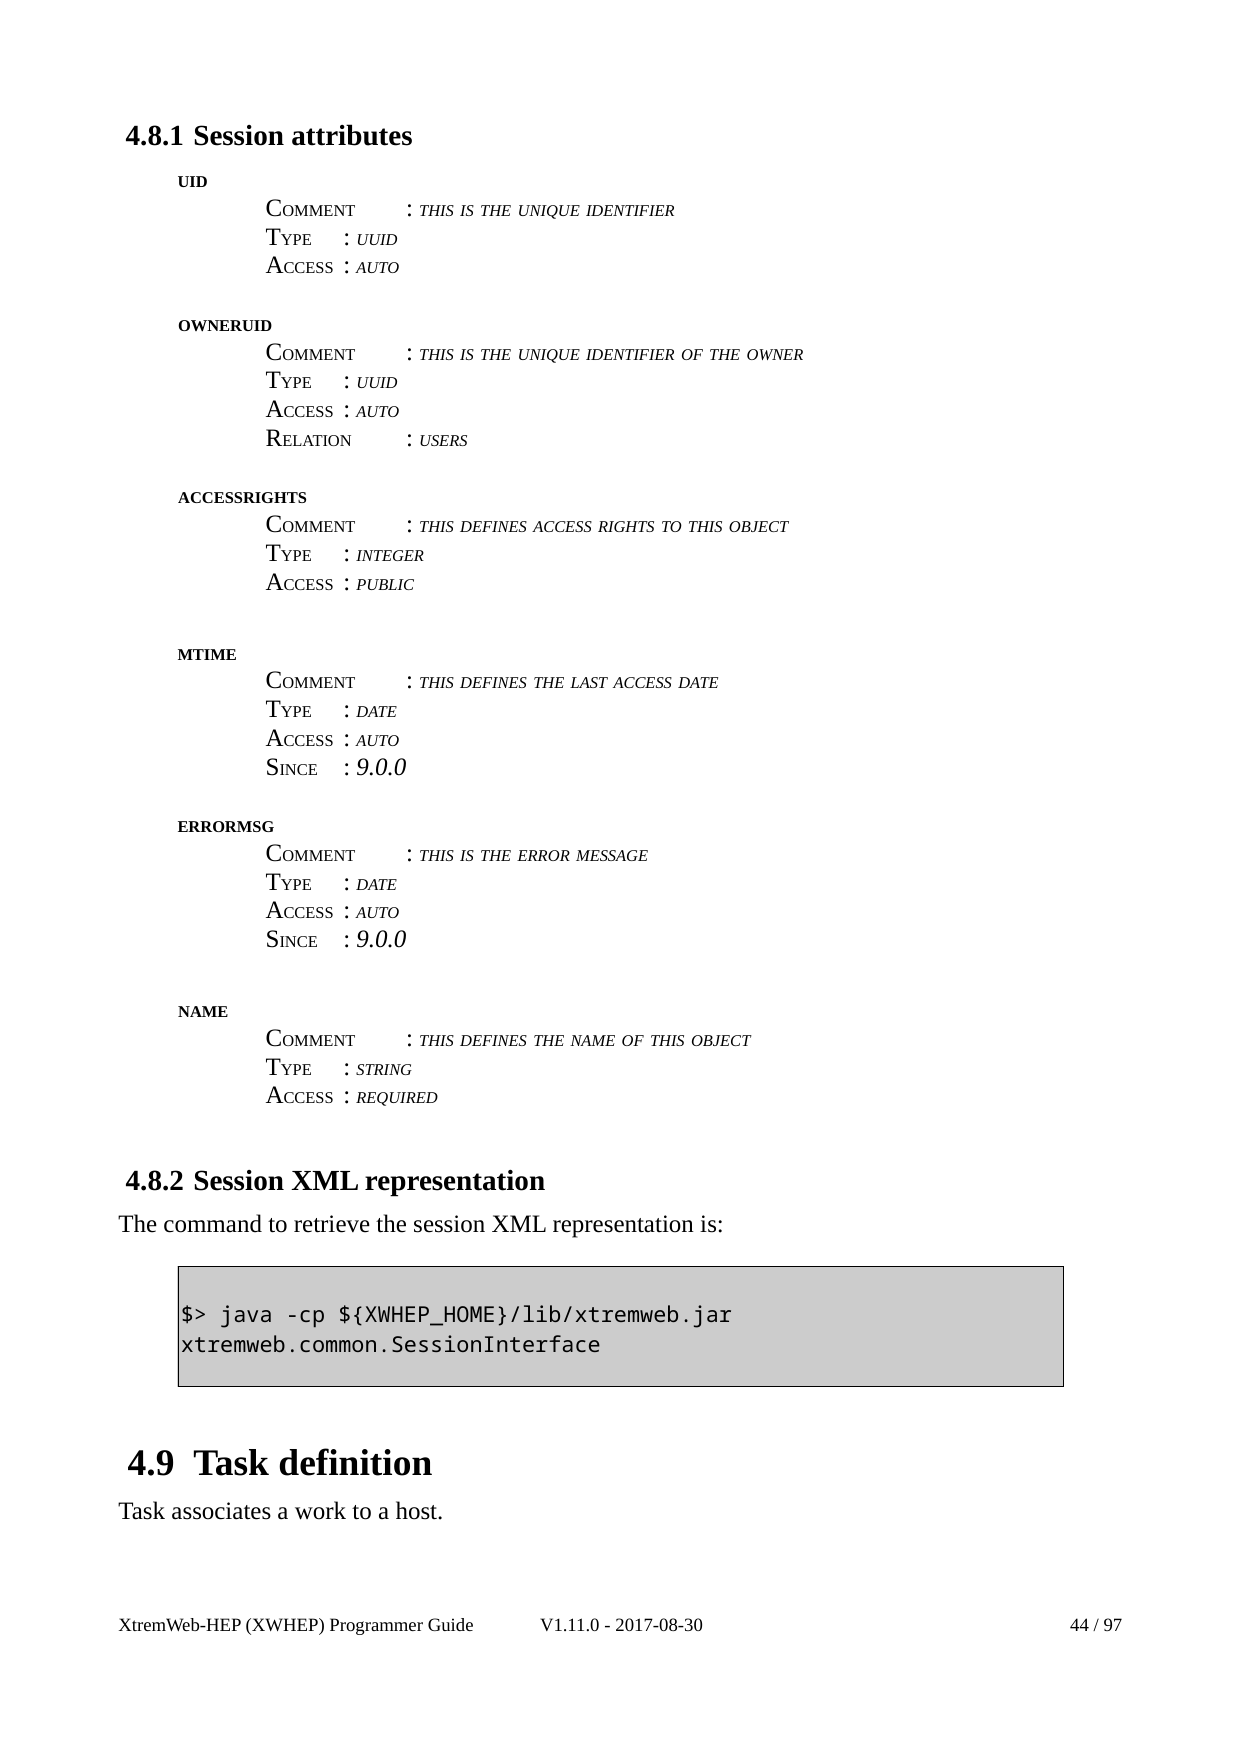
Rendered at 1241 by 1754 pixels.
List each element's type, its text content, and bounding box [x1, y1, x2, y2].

subtitle Session attributes [118, 118, 1122, 152]
subtitle Session XML representation [118, 1163, 1122, 1196]
text Access : required [265, 1080, 1122, 1109]
text uid [177, 164, 1122, 193]
text Type : date [265, 867, 1122, 895]
subtitle Task definition [118, 1440, 1122, 1483]
text Relation : users [265, 423, 1122, 452]
text The command to retrieve the session XML representation is: [118, 1209, 1122, 1238]
text Comment : this defines the name of this object [265, 1023, 1122, 1052]
text Since : 9.0.0 [265, 924, 1122, 953]
text Type : string [265, 1052, 1122, 1080]
text Access : auto [265, 394, 1122, 423]
text $> java -cp ${XWHEP_HOME}/lib/xtremweb.jar xtremweb.common.SessionInterface [179, 1296, 1063, 1356]
text name [178, 994, 1122, 1023]
text Type : date [265, 694, 1122, 723]
text accessrights [178, 480, 1122, 509]
text Type : integer [265, 538, 1122, 567]
text Comment : this is the error message [265, 838, 1122, 867]
text owneruid [178, 308, 1122, 337]
text Since : 9.0.0 [265, 752, 1122, 780]
text Comment : this defines access rights to this object [265, 509, 1122, 538]
text Access : public [265, 567, 1122, 595]
text Comment : this is the unique identifier [265, 193, 1122, 222]
text Access : auto [265, 250, 1122, 279]
text Type : uuid [265, 222, 1122, 250]
text Task associates a work to a host. [118, 1496, 1122, 1525]
text Access : auto [265, 723, 1122, 752]
text mtime [177, 637, 1122, 665]
text Access : auto [265, 895, 1122, 924]
text Comment : this is the unique identifier of the owner [265, 337, 1122, 365]
text Comment : this defines the last access date [265, 665, 1122, 694]
text Type : uuid [265, 365, 1122, 394]
text errormsg [177, 809, 1122, 838]
